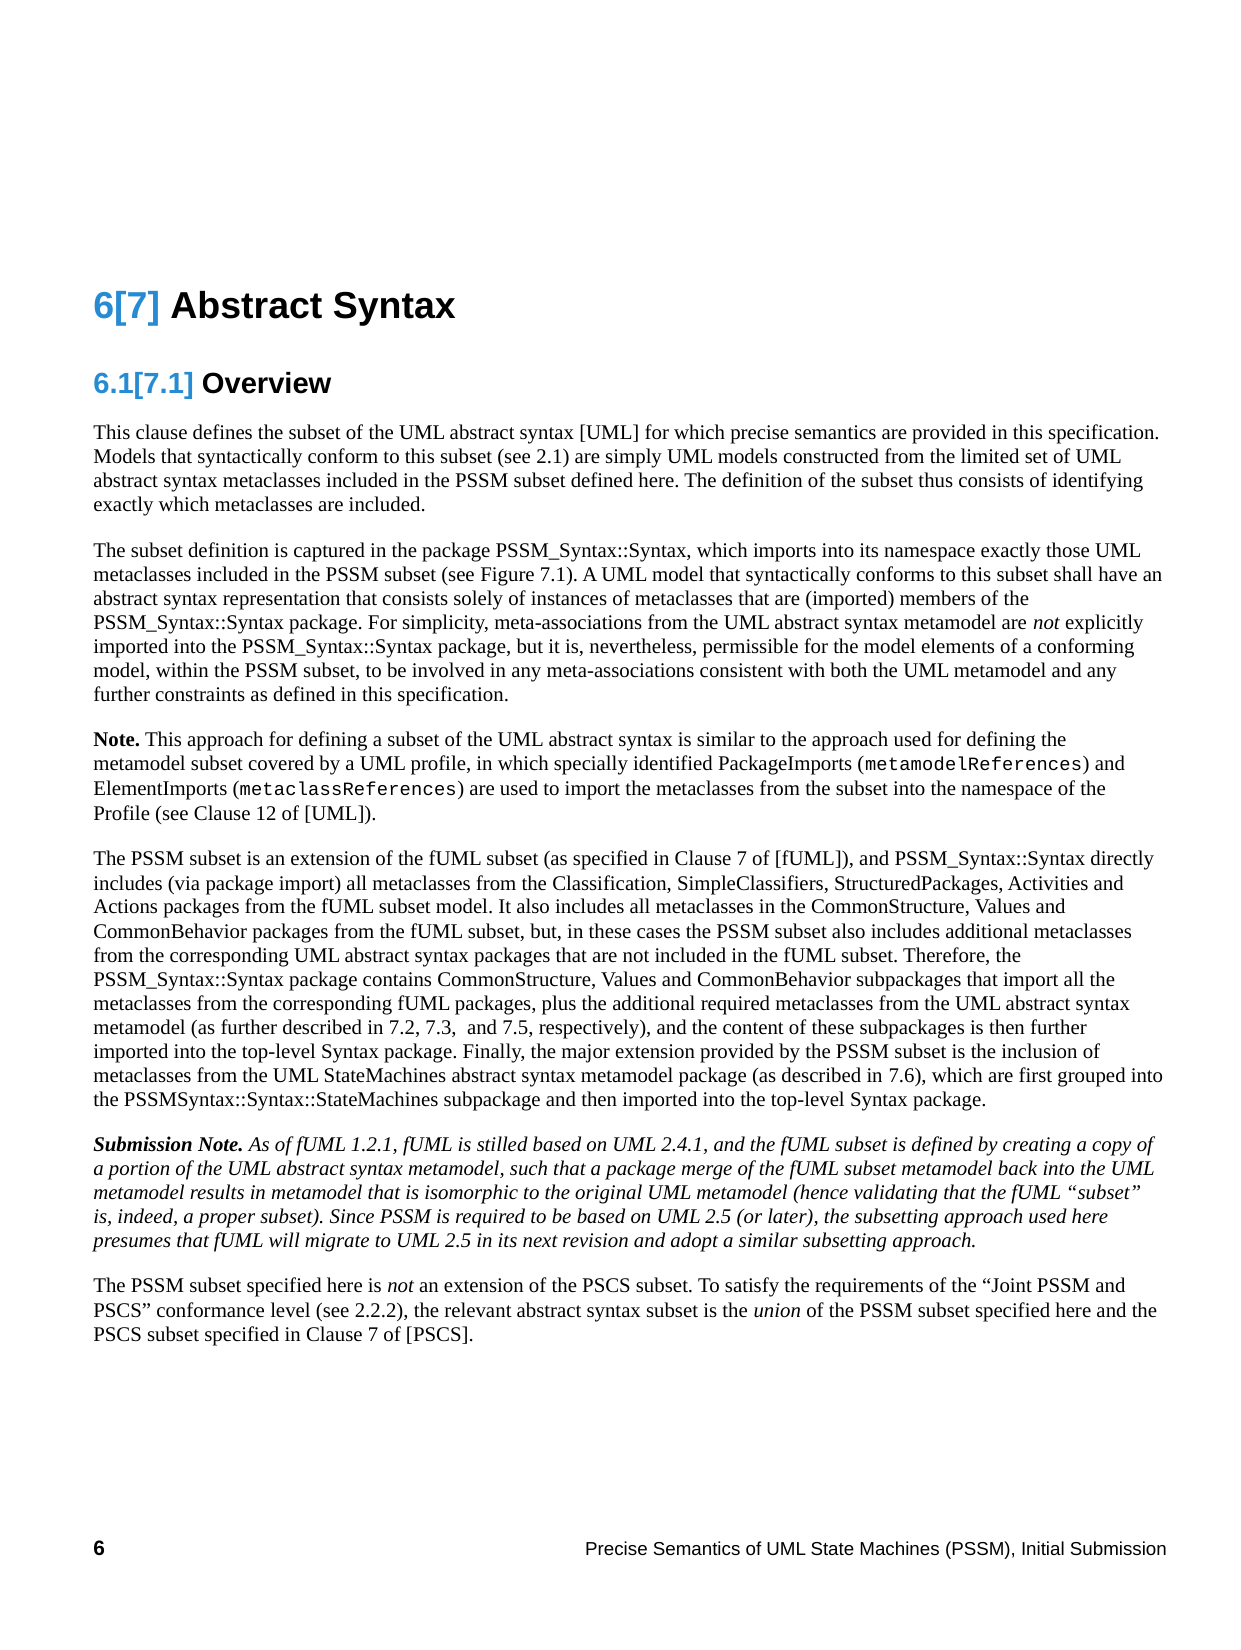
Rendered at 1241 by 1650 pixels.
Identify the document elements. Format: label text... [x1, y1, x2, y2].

text Submission Note. As of fUML 1.2.1, fUML is stilled based on UML 2.4.1, and the fUML subset is defined by creating a copy of a portion of the UML abstract syntax metamodel, such that a package merge of the fUML subset metamodel back into the UML metamodel results in metamodel that is isomorphic to the original UML metamodel (hence validating that the fUML “subset” is, indeed, a proper subset). Since PSSM is required to be based on UML 2.5 (or later), the subsetting approach used here presumes that fUML will migrate to UML 2.5 in its next revision and adopt a similar subsetting approach. [93, 1132, 1164, 1252]
text Note. This approach for defining a subset of the UML abstract syntax is similar to the approach used for defining the metamodel subset covered by a UML profile, in which specially identified PackageImports (metamodelReferences) and ElementImports (metaclassReferences) are used to import the metaclasses from the subset into the namespace of the Profile (see Clause 12 of [UML]). [93, 727, 1164, 825]
subtitle Abstract Syntax [93, 283, 1164, 326]
subtitle Overview [93, 364, 1164, 399]
text The PSSM subset specified here is not an extension of the PSCS subset. To satisfy the requirements of the “Joint PSSM and PSCS” conformance level (see 2.2.2), the relevant abstract syntax subset is the union of the PSSM subset specified here and the PSCS subset specified in Clause 7 of [PSCS]. [93, 1273, 1164, 1346]
text The subset definition is captured in the package PSSM_Syntax::Syntax, which imports into its namespace exactly those UML metaclasses included in the PSSM subset (see Figure 7.1). A UML model that syntactically conforms to this subset shall have an abstract syntax representation that consists solely of instances of metaclasses that are (imported) members of the PSSM_Syntax::Syntax package. For simplicity, meta-associations from the UML abstract syntax metamodel are not explicitly imported into the PSSM_Syntax::Syntax package, but it is, nevertheless, permissible for the model elements of a conforming model, within the PSSM subset, to be involved in any meta-associations consistent with both the UML metamodel and any further constraints as defined in this specification. [93, 537, 1164, 706]
text This clause defines the subset of the UML abstract syntax [UML] for which precise semantics are provided in this specification. Models that syntactically conform to this subset (see 2.1) are simply UML models constructed from the limited set of UML abstract syntax metaclasses included in the PSSM subset defined here. The definition of the subset thus consists of identifying exactly which metaclasses are included. [93, 420, 1164, 516]
text The PSSM subset is an extension of the fUML subset (as specified in Clause 7 of [fUML]), and PSSM_Syntax::Syntax directly includes (via package import) all metaclasses from the Classification, SimpleClassifiers, StructuredPackages, Activities and Actions packages from the fUML subset model. It also includes all metaclasses in the CommonStructure, Values and CommonBehavior packages from the fUML subset, but, in these cases the PSSM subset also includes additional metaclasses from the corresponding UML abstract syntax packages that are not included in the fUML subset. Therefore, the PSSM_Syntax::Syntax package contains CommonStructure, Values and CommonBehavior subpackages that import all the metaclasses from the corresponding fUML packages, plus the additional required metaclasses from the UML abstract syntax metamodel (as further described in 7.2, 7.3, and 7.5, respectively), and the content of these subpackages is then further imported into the top-level Syntax package. Finally, the major extension provided by the PSSM subset is the inclusion of metaclasses from the UML StateMachines abstract syntax metamodel package (as described in 7.6), which are first grouped into the PSSMSyntax::Syntax::StateMachines subpackage and then imported into the top-level Syntax package. [93, 846, 1164, 1111]
